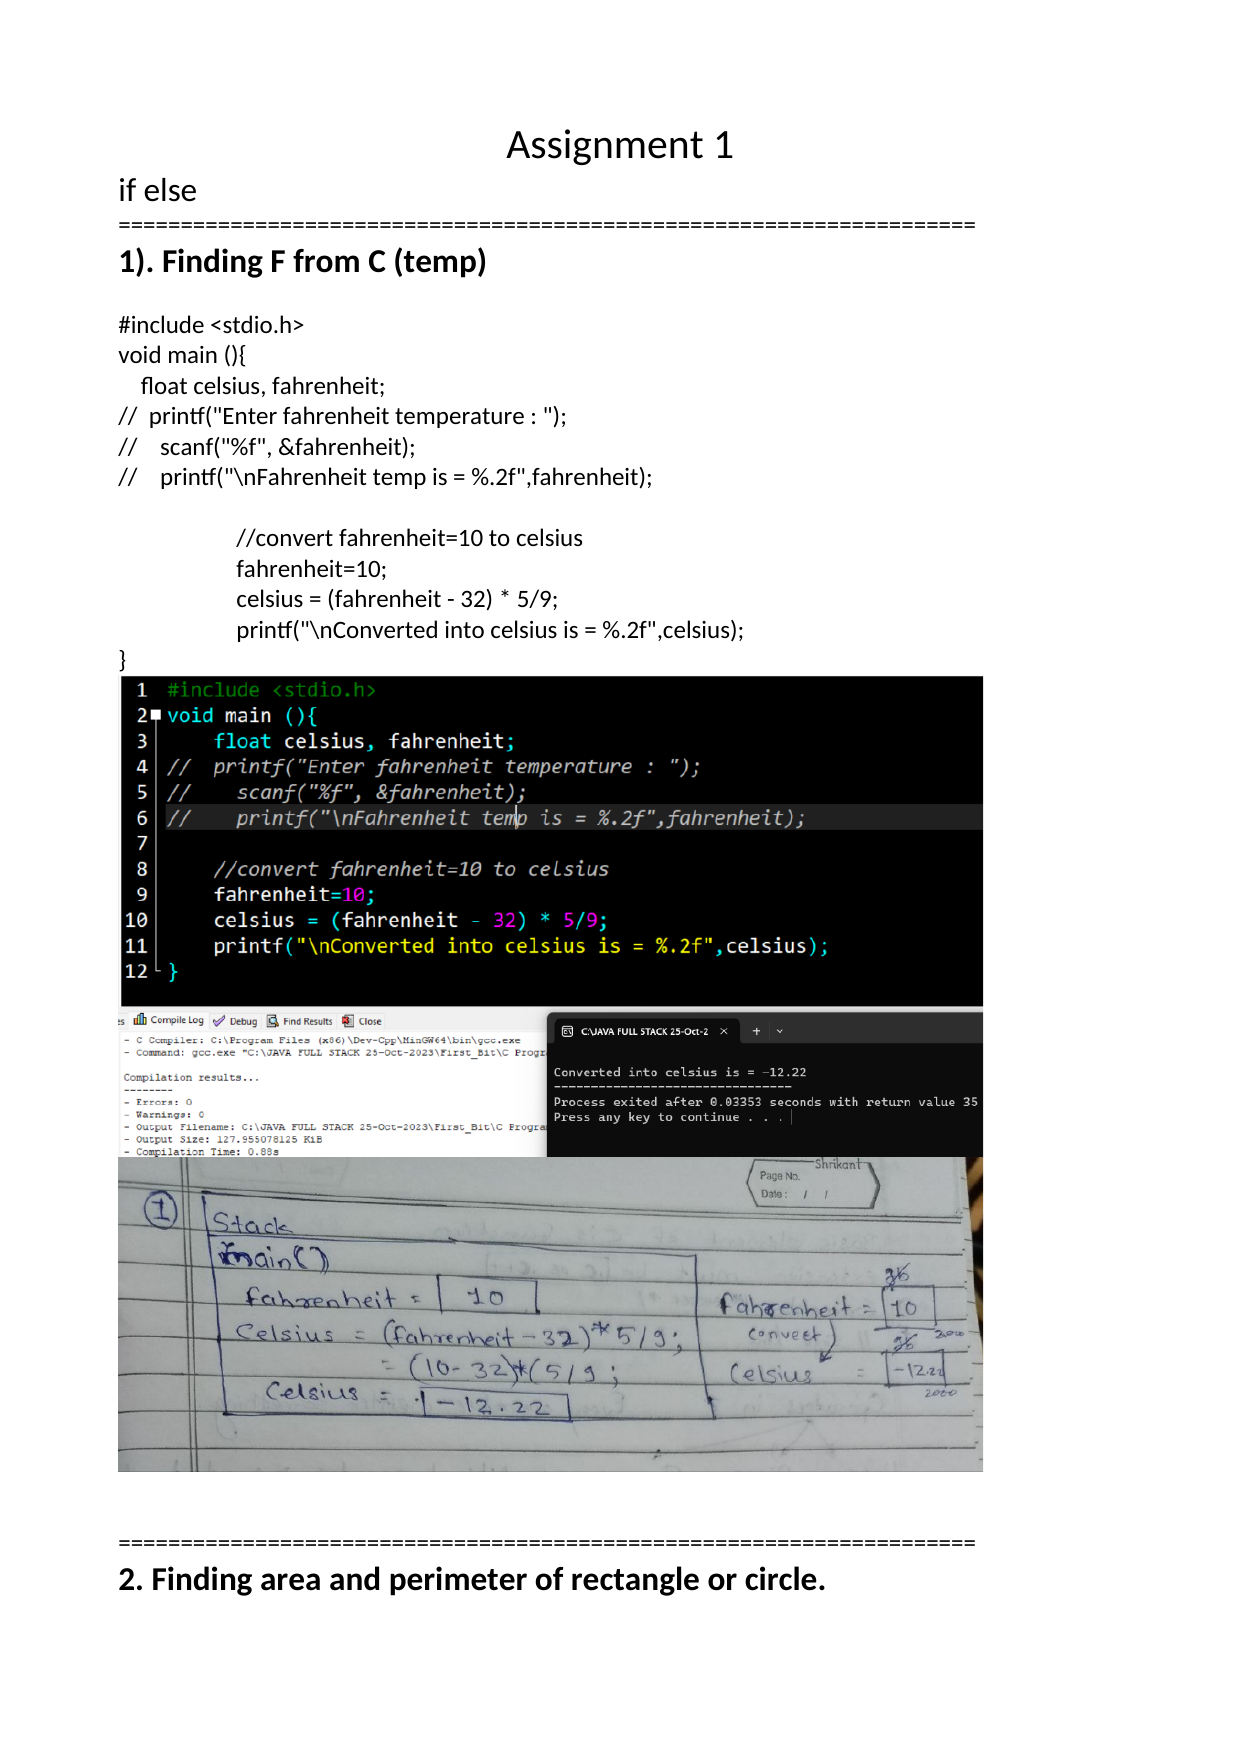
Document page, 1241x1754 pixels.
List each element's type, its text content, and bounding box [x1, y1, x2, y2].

text //convert fahrenheit=10 to celsius [118, 523, 1122, 553]
text } [118, 645, 1122, 675]
text fahrenheit=10; [118, 553, 1122, 584]
text if else [118, 169, 1122, 210]
text printf("\nConverted into celsius is = %.2f",celsius); [118, 614, 1122, 645]
text 2. Finding area and perimeter of rectangle or circle. [118, 1558, 1122, 1599]
text void main (){ [118, 339, 1122, 370]
text // printf("\nFahrenheit temp is = %.2f",fahrenheit); [118, 462, 1122, 492]
text ===================================================================== [118, 210, 1122, 240]
text ===================================================================== [118, 1527, 1122, 1558]
text 1). Finding F from C (temp) [118, 240, 1122, 281]
text // scanf("%f", &fahrenheit); [118, 431, 1122, 462]
text celsius = (fahrenheit - 32) * 5/9; [118, 584, 1122, 614]
text #include <stdio.h> [118, 309, 1122, 339]
text float celsius, fahrenheit; [118, 370, 1122, 401]
text Assignment 1 [118, 118, 1122, 169]
text // printf("Enter fahrenheit temperature : "); [118, 401, 1122, 431]
